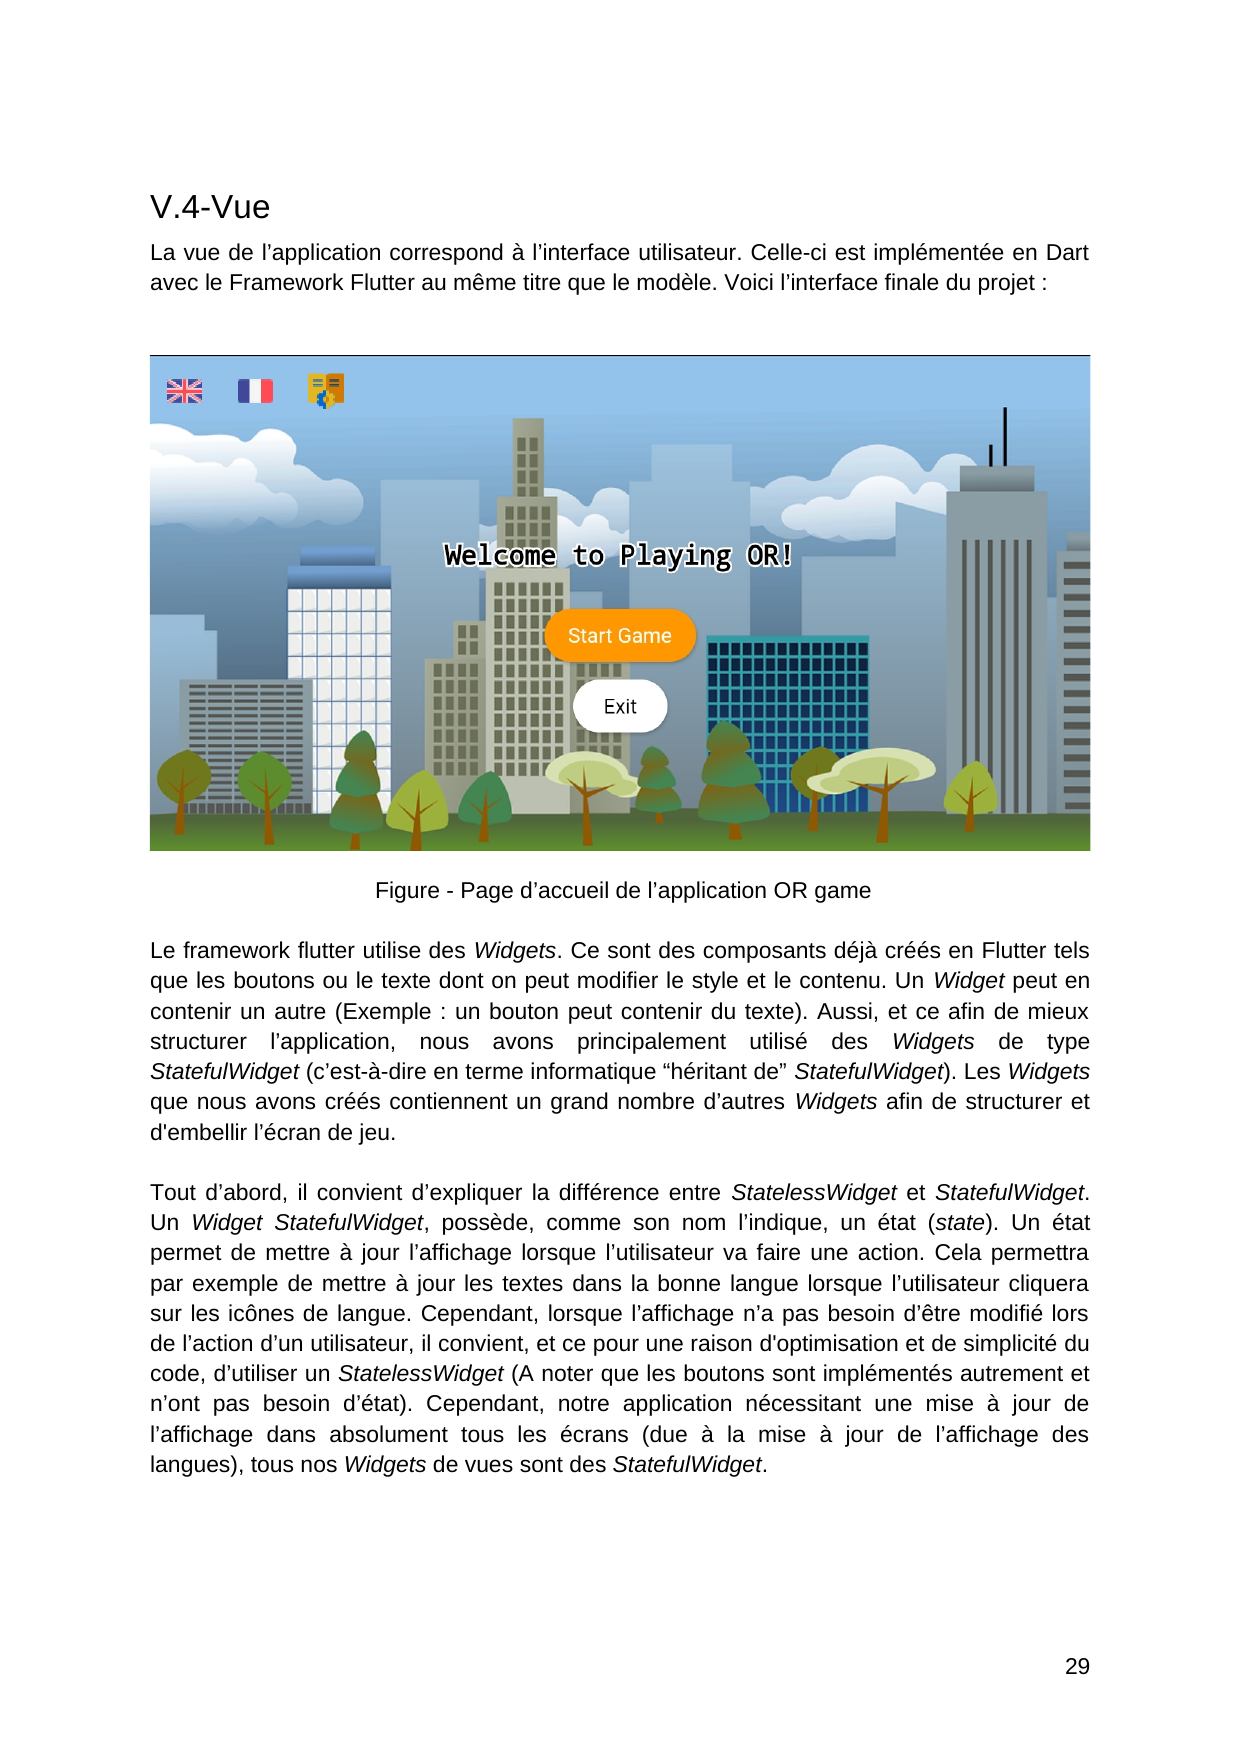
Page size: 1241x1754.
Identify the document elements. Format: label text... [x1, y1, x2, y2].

subtitle V.4-Vue [150, 187, 1090, 226]
text Figure - Page d’accueil de l’application OR game [150, 851, 1090, 903]
text [150, 329, 1090, 355]
text Le framework flutter utilise des Widgets. Ce sont des composants déjà créés en Flutter tels que les boutons ou le texte dont on peut modifier le style et le contenu. Un Widget peut en contenir un autre (Exemple : un bouton peut contenir du texte). Aussi, et ce afin de mieux structurer l’application, nous avons principalement utilisé des Widgets de type StatefulWidget (c’est-à-dire en terme informatique “héritant de” StatefulWidget). Les Widgets que nous avons créés contiennent un grand nombre d’autres Widgets afin de structurer et d'embellir l’écran de jeu. [150, 937, 1090, 1145]
text La vue de l’application correspond à l’interface utilisateur. Celle-ci est implémentée en Dart avec le Framework Flutter au même titre que le modèle. Voici l’interface finale du projet : [150, 238, 1090, 295]
picture [149, 355, 1091, 851]
text Tout d’abord, il convient d’expliquer la différence entre StatelessWidget et StatefulWidget. Un Widget StatefulWidget, possède, comme son nom l’indique, un état (state). Un état permet de mettre à jour l’affichage lorsque l’utilisateur va faire une action. Cela permettra par exemple de mettre à jour les textes dans la bonne langue lorsque l’utilisateur cliquera sur les icônes de langue. Cependant, lorsque l’affichage n’a pas besoin d’être modifié lors de l’action d’un utilisateur, il convient, et ce pour une raison d'optimisation et de simplicité du code, d’utiliser un StatelessWidget (A noter que les boutons sont implémentés autrement et n’ont pas besoin d’état). Cependant, notre application nécessitant une mise à jour de l’affichage dans absolument tous les écrans (due à la mise à jour de l’affichage des langues), tous nos Widgets de vues sont des StatefulWidget. [150, 1179, 1090, 1477]
